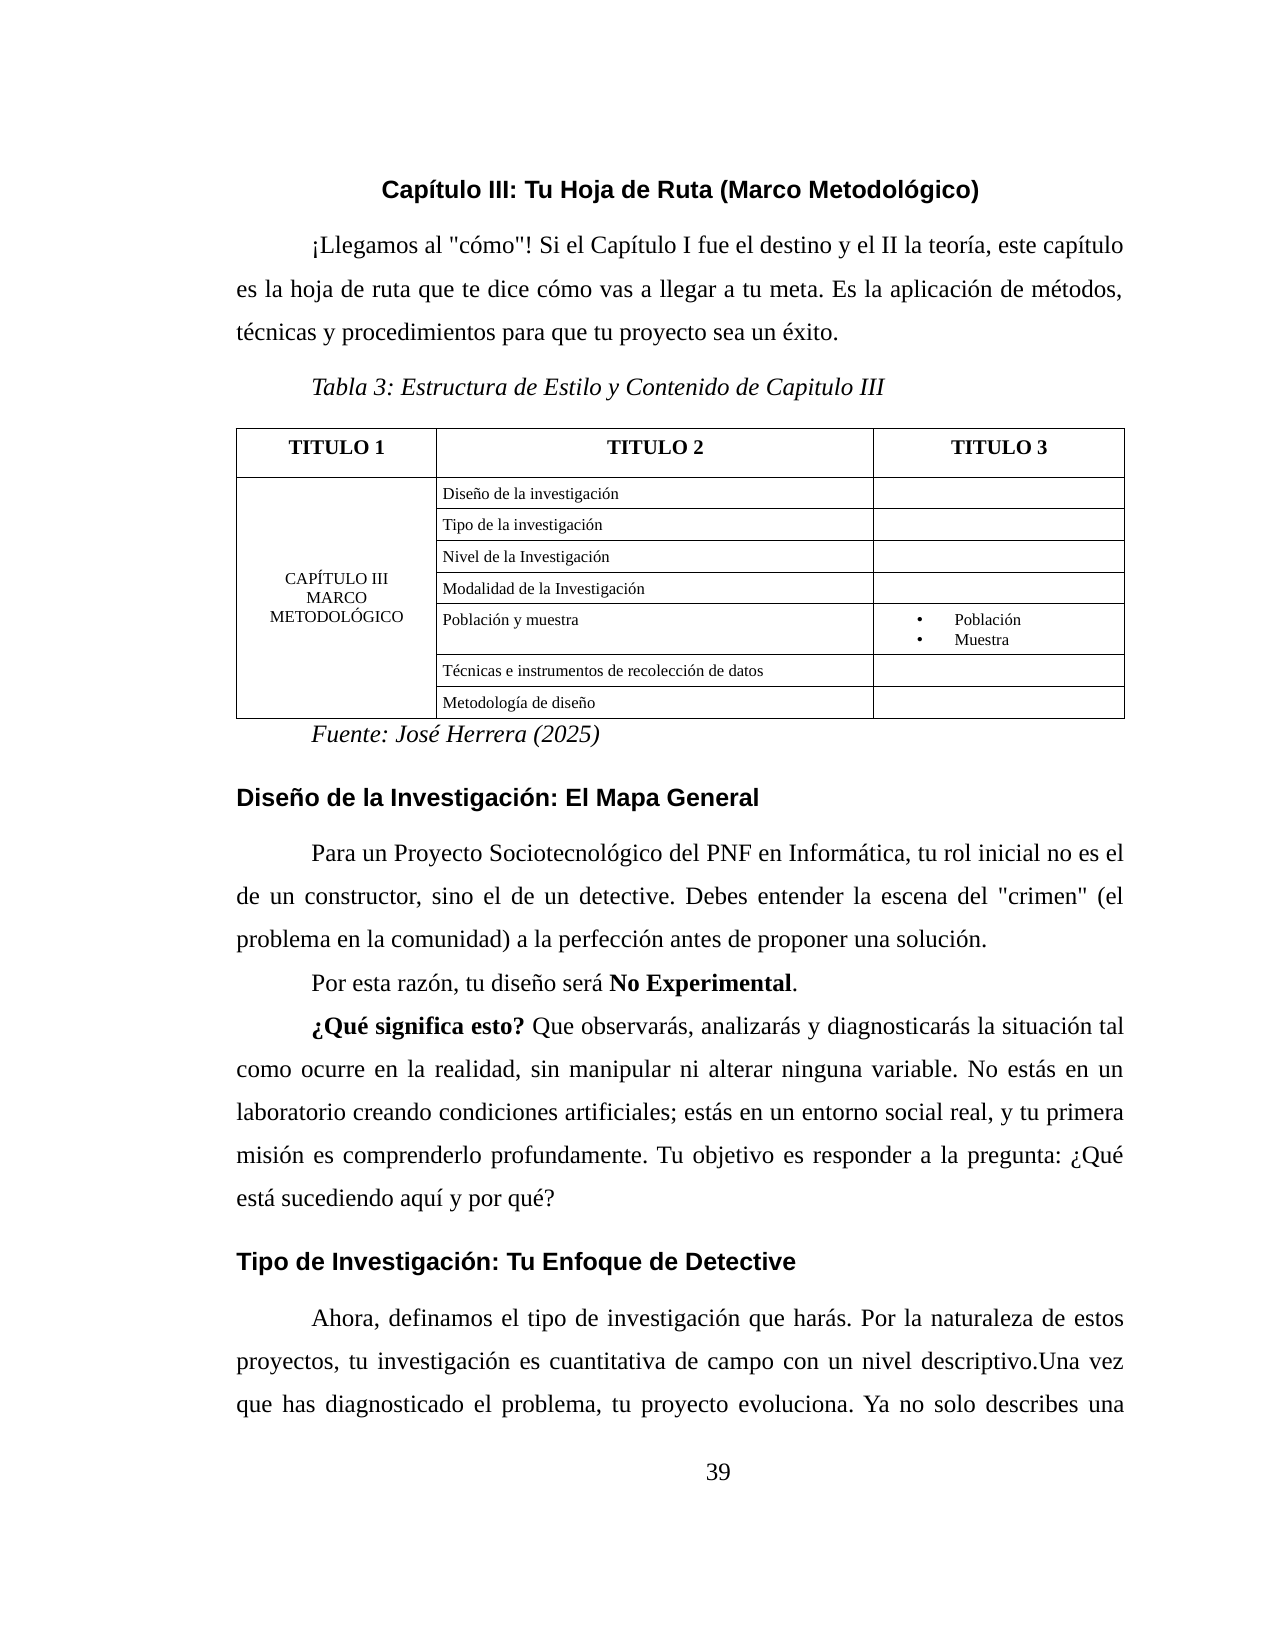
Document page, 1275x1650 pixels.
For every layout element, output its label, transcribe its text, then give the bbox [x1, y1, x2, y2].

text Para un Proyecto Sociotecnológico del PNF en Informática, tu rol inicial no es el de un constructor, sino el de un detective. Debes entender la escena del "crimen" (el problema en la comunidad) a la perfección antes de proponer una solución. [236, 838, 1125, 953]
text Por esta razón, tu diseño será No Experimental. [236, 968, 1125, 996]
table_cell CAPÍTULO III MARCO METODOLÓGICO [237, 478, 436, 718]
table_cell [874, 478, 1124, 508]
table_cell [874, 655, 1124, 686]
table_cell Metodología de diseño [437, 687, 873, 718]
table_cell Tipo de la investigación [437, 509, 873, 540]
subtitle Tipo de Investigación: Tu Enfoque de Detective [236, 1247, 1125, 1276]
table_cell [874, 509, 1124, 540]
table_cell Nivel de la Investigación [437, 541, 873, 572]
table_cell Población y muestra [437, 604, 873, 654]
subtitle Capítulo III: Tu Hoja de Ruta (Marco Metodológico) [236, 175, 1125, 204]
table_cell Diseño de la investigación [437, 478, 873, 508]
text ¡Llegamos al "cómo"! Si el Capítulo I fue el destino y el II la teoría, este capítulo es la hoja de ruta que te dice cómo vas a llegar a tu meta. Es la aplicación de métodos, técnicas y procedimientos para que tu proyecto sea un éxito. [236, 231, 1125, 346]
table_cell Técnicas e instrumentos de recolección de datos [437, 655, 873, 686]
table_cell [874, 687, 1124, 718]
table_header TITULO 2 [437, 429, 873, 477]
table_cell [874, 541, 1124, 572]
subtitle Diseño de la Investigación: El Mapa General [236, 783, 1125, 811]
text ¿Qué significa esto? Que observarás, analizarás y diagnosticarás la situación tal como ocurre en la realidad, sin manipular ni alterar ninguna variable. No estás en un laboratorio creando condiciones artificiales; estás en un entorno social real, y tu primera misión es comprenderlo profundamente. Tu objetivo es responder a la pregunta: ¿Qué está sucediendo aquí y por qué? [236, 1011, 1125, 1212]
table_cell Modalidad de la Investigación [437, 573, 873, 603]
table_cell Población Muestra [874, 604, 1124, 654]
text Tabla 3: Estructura de Estilo y Contenido de Capitulo III [236, 372, 1125, 401]
table_cell [874, 573, 1124, 603]
table_header TITULO 1 [237, 429, 436, 477]
text Fuente: José Herrera (2025) [236, 719, 1125, 747]
text Ahora, definamos el tipo de investigación que harás. Por la naturaleza de estos proyectos, tu investigación es cuantitativa de campo con un nivel descriptivo.Una vez que has diagnosticado el problema, tu proyecto evoluciona. Ya no solo describes una [236, 1303, 1125, 1418]
table_header TITULO 3 [874, 429, 1124, 477]
